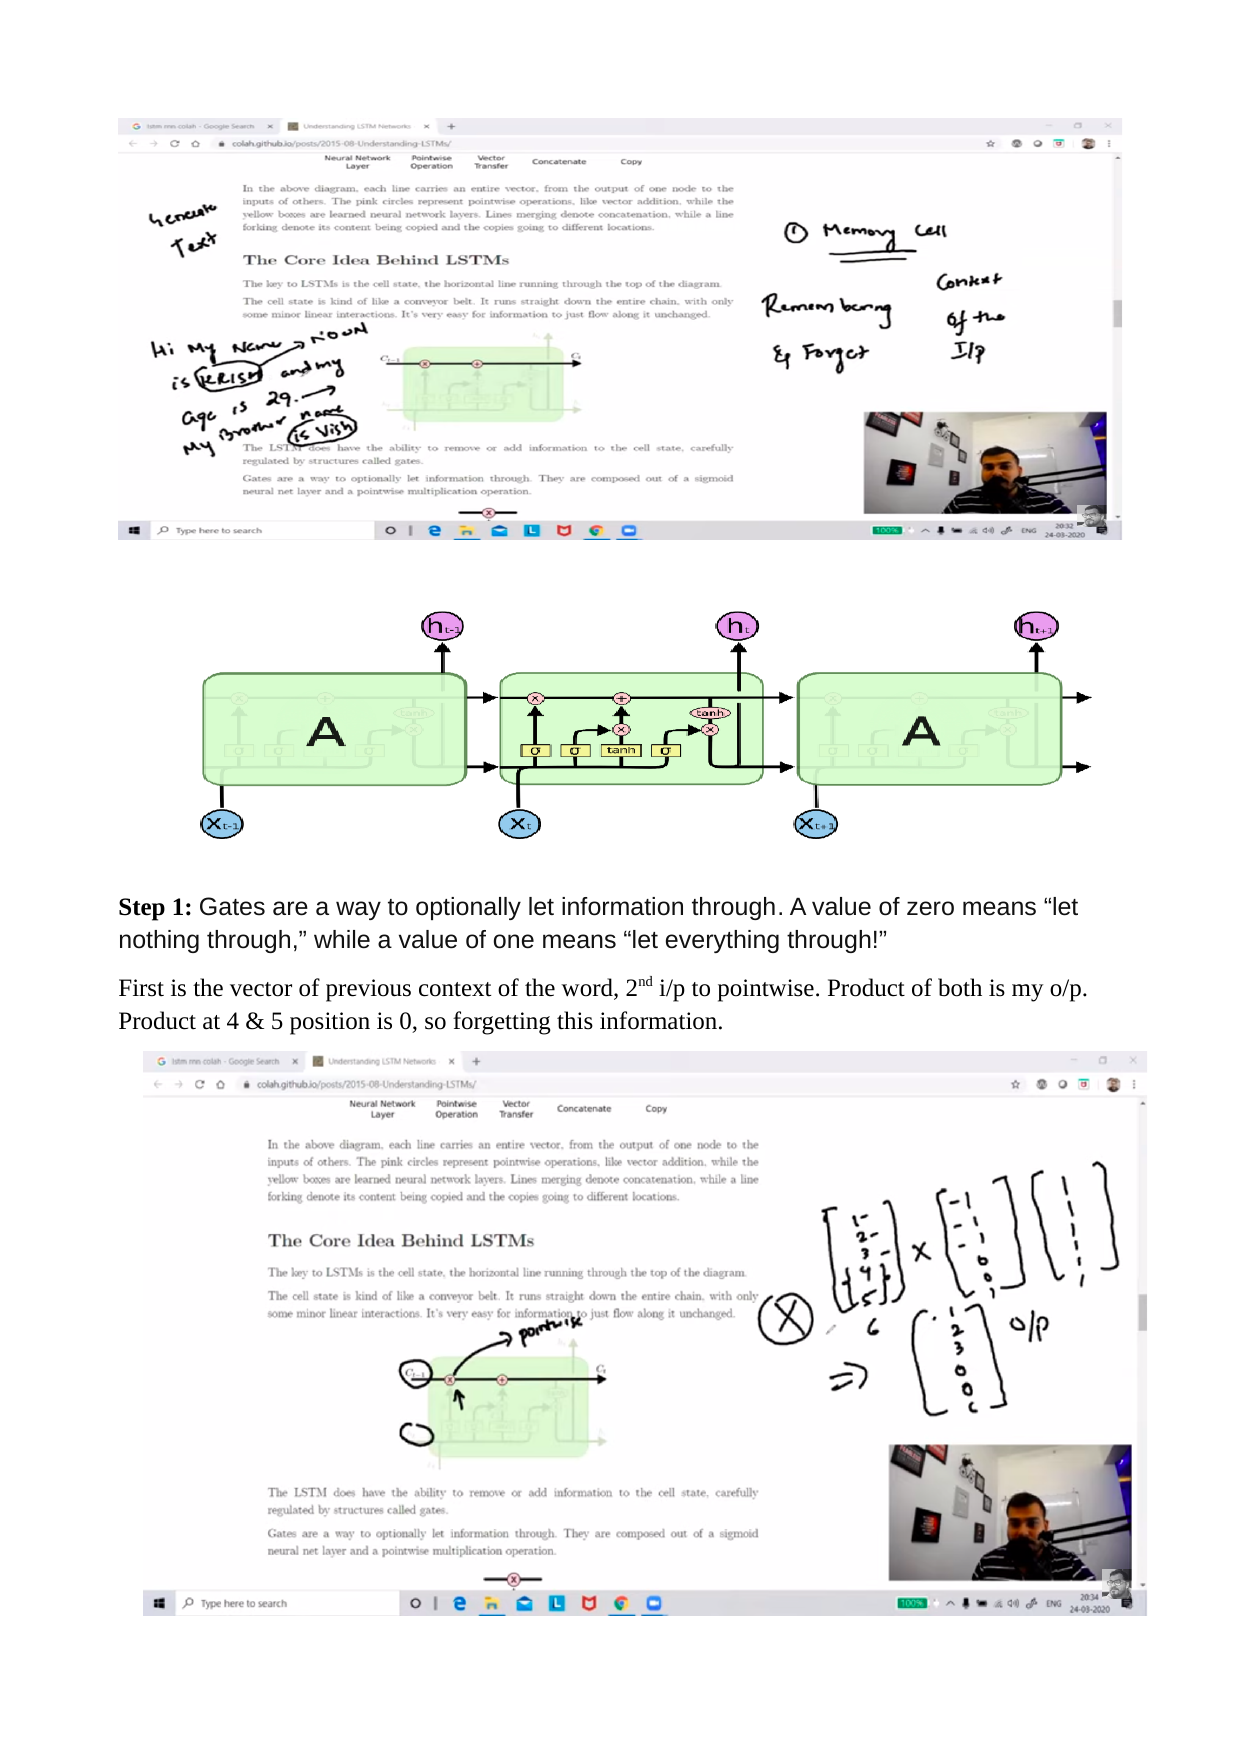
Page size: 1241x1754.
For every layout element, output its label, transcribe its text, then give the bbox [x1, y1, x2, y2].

text First is the vector of previous context of the word, 2nd i/p to pointwise. Product of both is my o/p. Product at 4 & 5 position is 0, so forgetting this information. [118, 973, 1122, 1034]
picture [143, 1051, 1148, 1616]
text Step 1: Gates are a way to optionally let information through. A value of zero means “let nothing through,” while a value of one means “let everything through!” [118, 892, 1122, 954]
picture [118, 118, 1123, 540]
picture [140, 595, 1144, 841]
